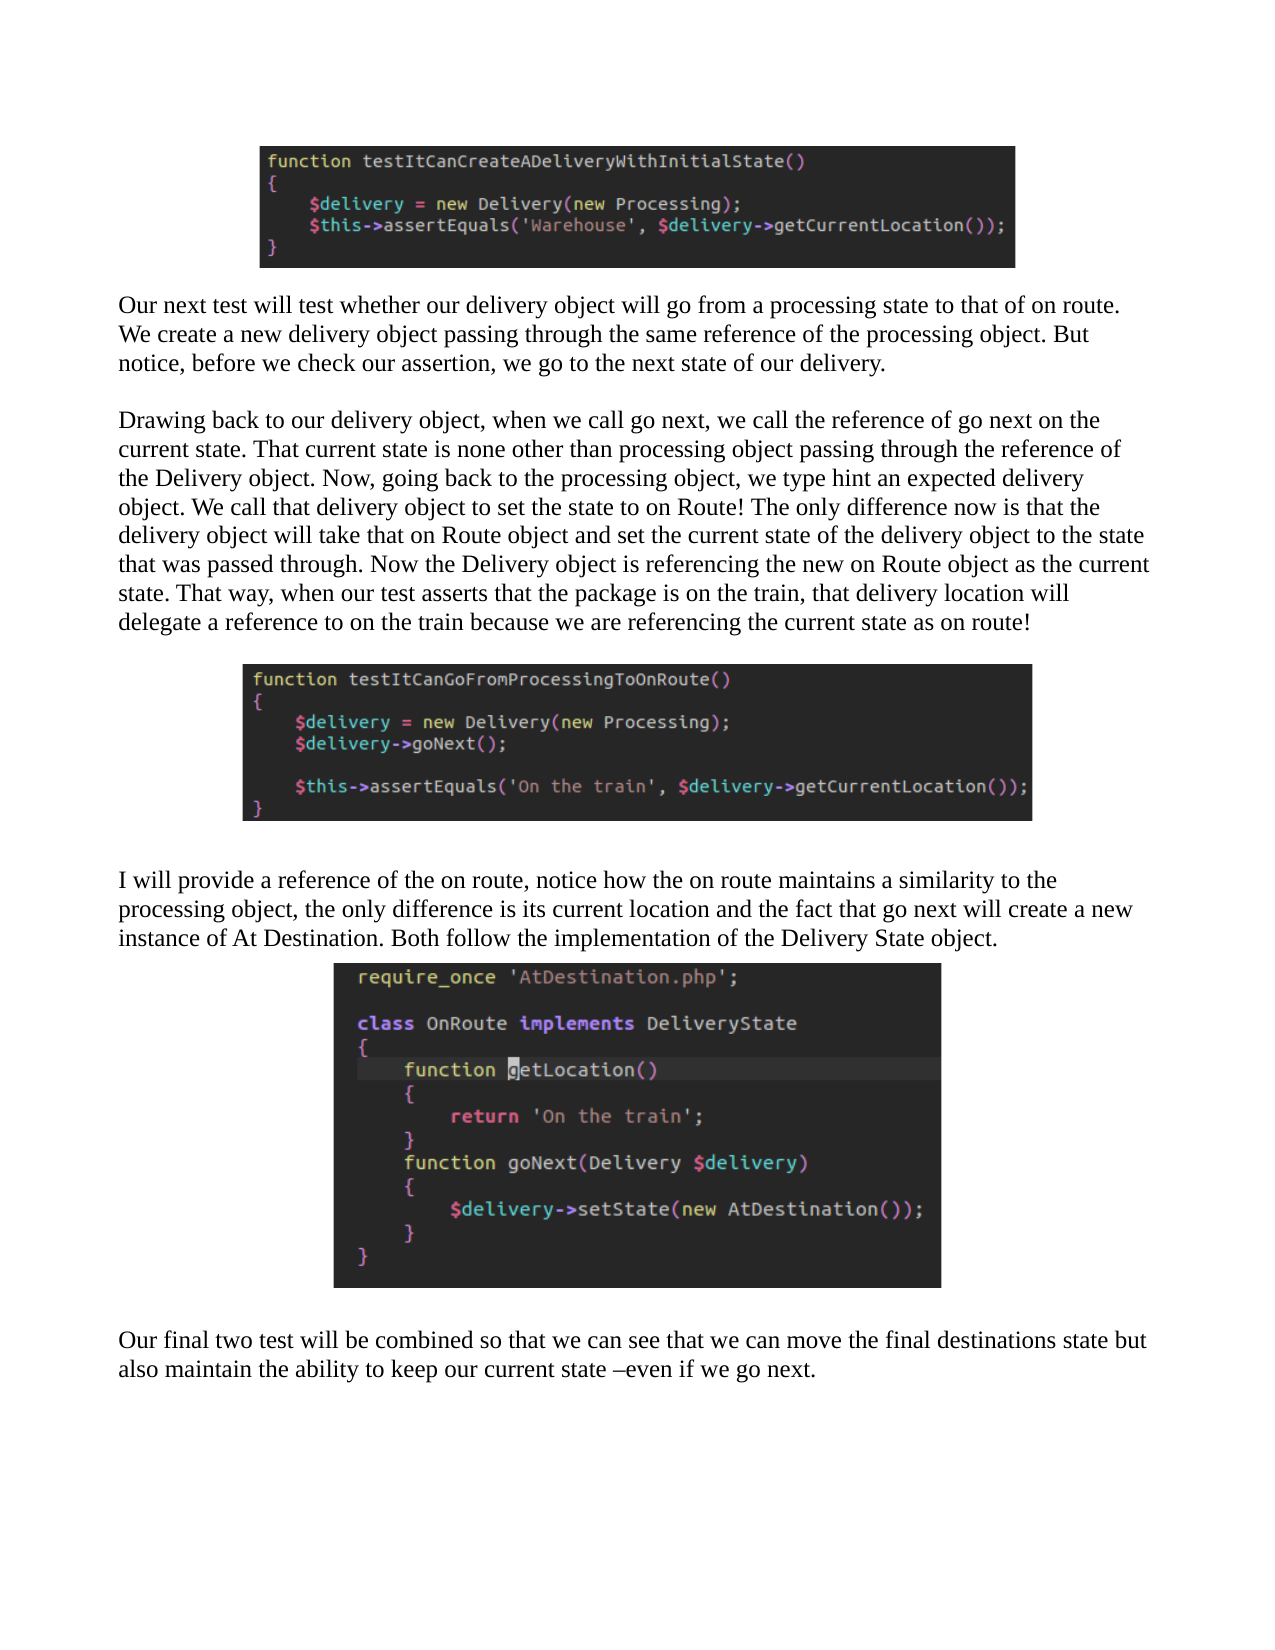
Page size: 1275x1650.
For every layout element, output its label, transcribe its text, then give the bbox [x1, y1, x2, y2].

text I will provide a reference of the on route, notice how the on route maintains a similarity to the processing object, the only difference is its current location and the fact that go next will create a new instance of At Destination. Both follow the implementation of the Delivery State object. [118, 866, 1157, 952]
picture [333, 963, 942, 1288]
text Drawing back to our delivery object, when we call go next, we call the reference of go next on the current state. That current state is none other than processing object passing through the reference of the Delivery object. Now, going back to the processing object, we type hint an expected delivery object. We call that delivery object to set the state to on Route! The only difference now is that the delivery object will take that on Route object and set the current state of the delivery object to the state that was passed through. Now the Delivery object is referencing the new on Route object as the current state. That way, when our test asserts that the package is on the train, that delivery location will delegate a reference to on the train because we are referencing the current state as on route! [118, 406, 1157, 636]
picture [242, 664, 1033, 821]
text Our next test will test whether our delivery object will go from a processing state to that of on route. We create a new delivery object passing through the same reference of the processing object. But notice, before we check our assertion, we go to the next state of our delivery. [118, 291, 1157, 377]
picture [259, 146, 1016, 268]
text Our final two test will be combined so that we can see that we can move the final destinations state but also maintain the ability to keep our current state –even if we go next. [118, 1326, 1157, 1383]
